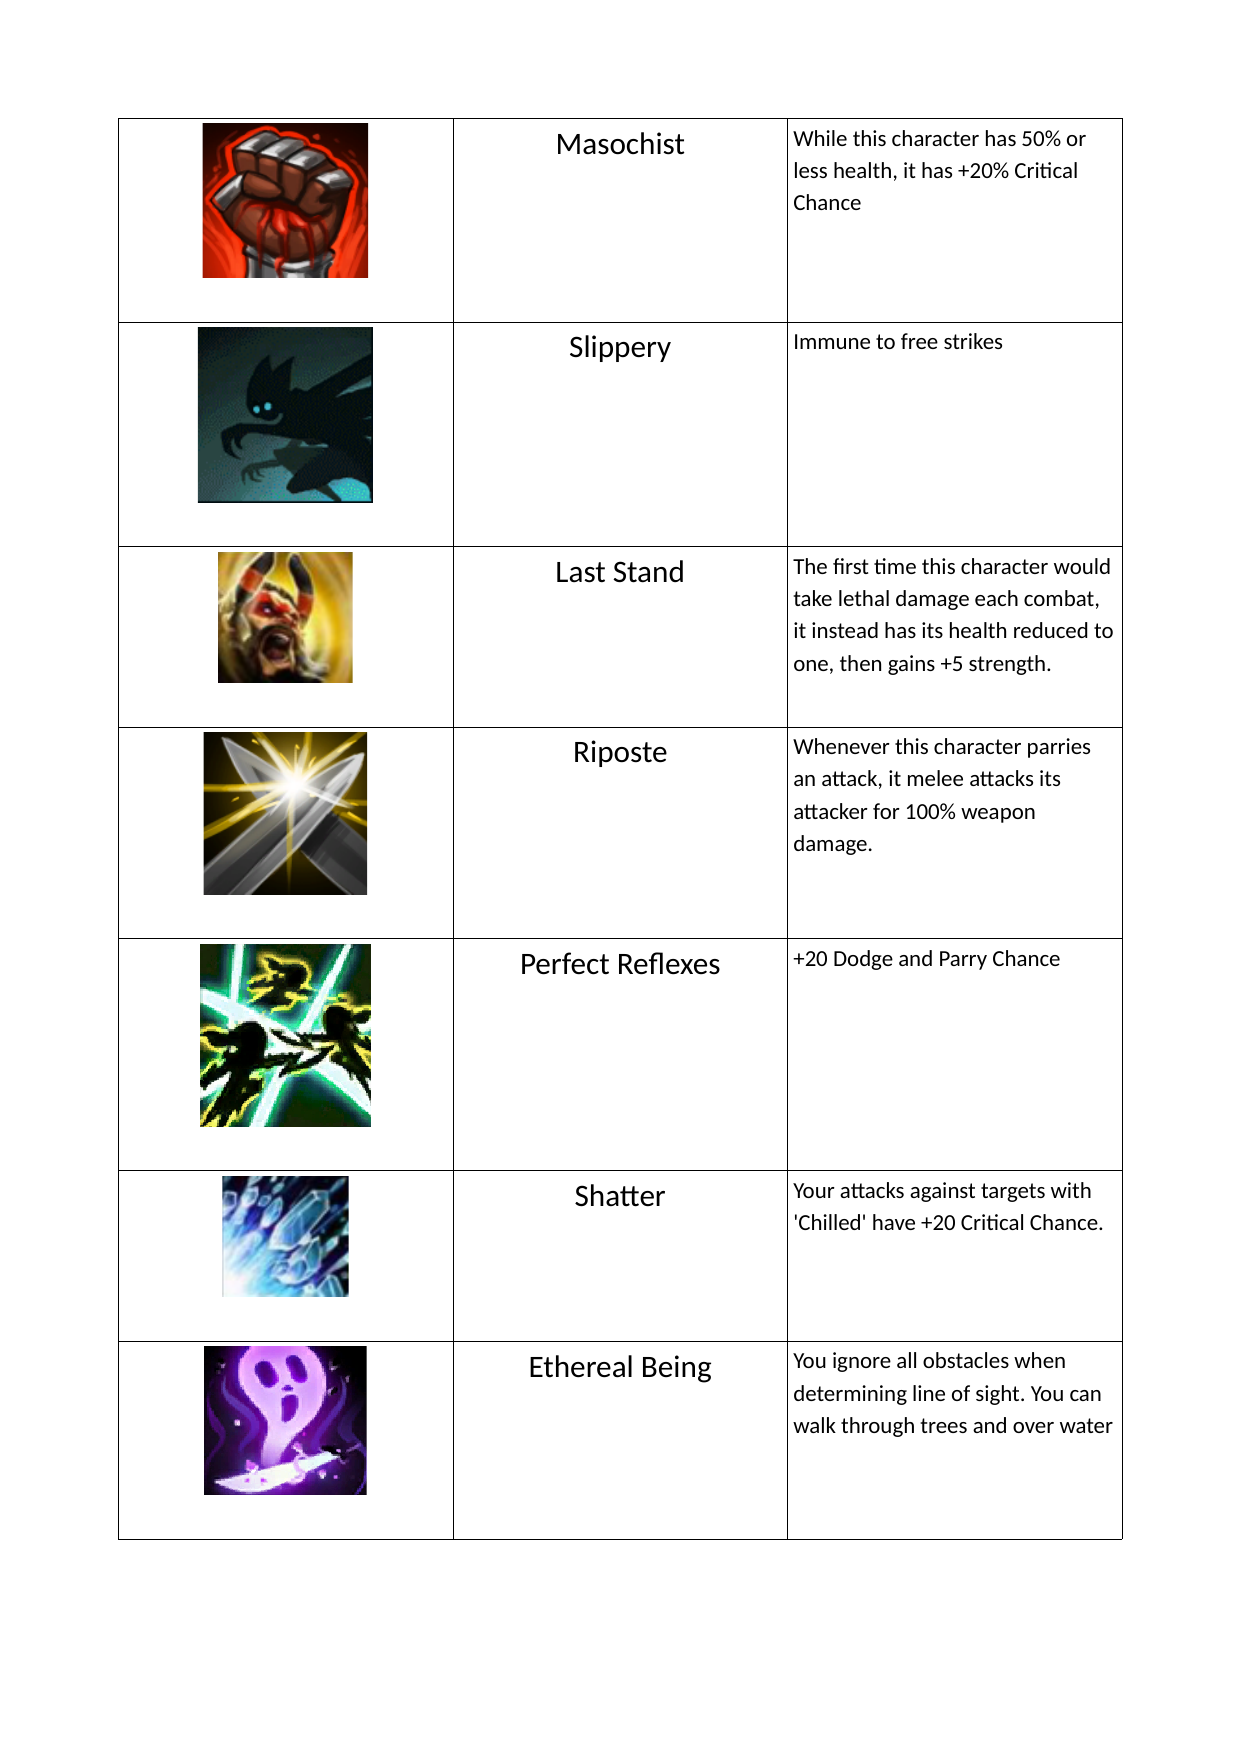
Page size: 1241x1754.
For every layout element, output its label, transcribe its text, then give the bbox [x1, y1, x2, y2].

picture [218, 552, 353, 683]
table_cell [119, 939, 453, 1170]
table_cell The first time this character would take lethal damage each combat, it instead has its health reduced to one, then gains +5 strength. [788, 547, 1122, 727]
table_cell +20 Dodge and Parry Chance [788, 939, 1122, 1170]
table_cell Perfect Reflexes [454, 939, 787, 1170]
table_cell [119, 503, 453, 546]
picture [202, 123, 369, 278]
table_cell Masochist [454, 119, 787, 322]
table_cell [373, 328, 453, 502]
picture [197, 327, 373, 503]
table_cell Last Stand [454, 547, 787, 727]
picture [204, 1346, 367, 1495]
table_cell [119, 323, 453, 327]
table_cell [119, 728, 453, 732]
table_cell While this character has 50% or less health, it has +20% Critical Chance [788, 119, 1122, 322]
table_cell Immune to free strikes [788, 323, 1122, 546]
table_cell Shatter [454, 1171, 787, 1341]
table_cell [119, 328, 197, 502]
table_cell [119, 733, 203, 894]
table_cell [119, 1171, 453, 1341]
table_cell [119, 119, 453, 322]
picture [222, 1176, 349, 1297]
picture [203, 732, 368, 895]
picture [200, 944, 371, 1127]
table_cell [119, 1342, 453, 1538]
table_cell Your attacks against targets with 'Chilled' have +20 Critical Chance. [788, 1171, 1122, 1341]
table_cell You ignore all obstacles when determining line of sight. You can walk through trees and over water [788, 1342, 1122, 1538]
table_cell Ethereal Being [454, 1342, 787, 1538]
table_cell Slippery [454, 323, 787, 546]
table_cell [368, 733, 453, 894]
table_cell [119, 895, 453, 938]
table_cell [119, 547, 453, 727]
table_cell Riposte [454, 728, 787, 938]
table_cell Whenever this character parries an attack, it melee attacks its attacker for 100% weapon damage. [788, 728, 1122, 938]
